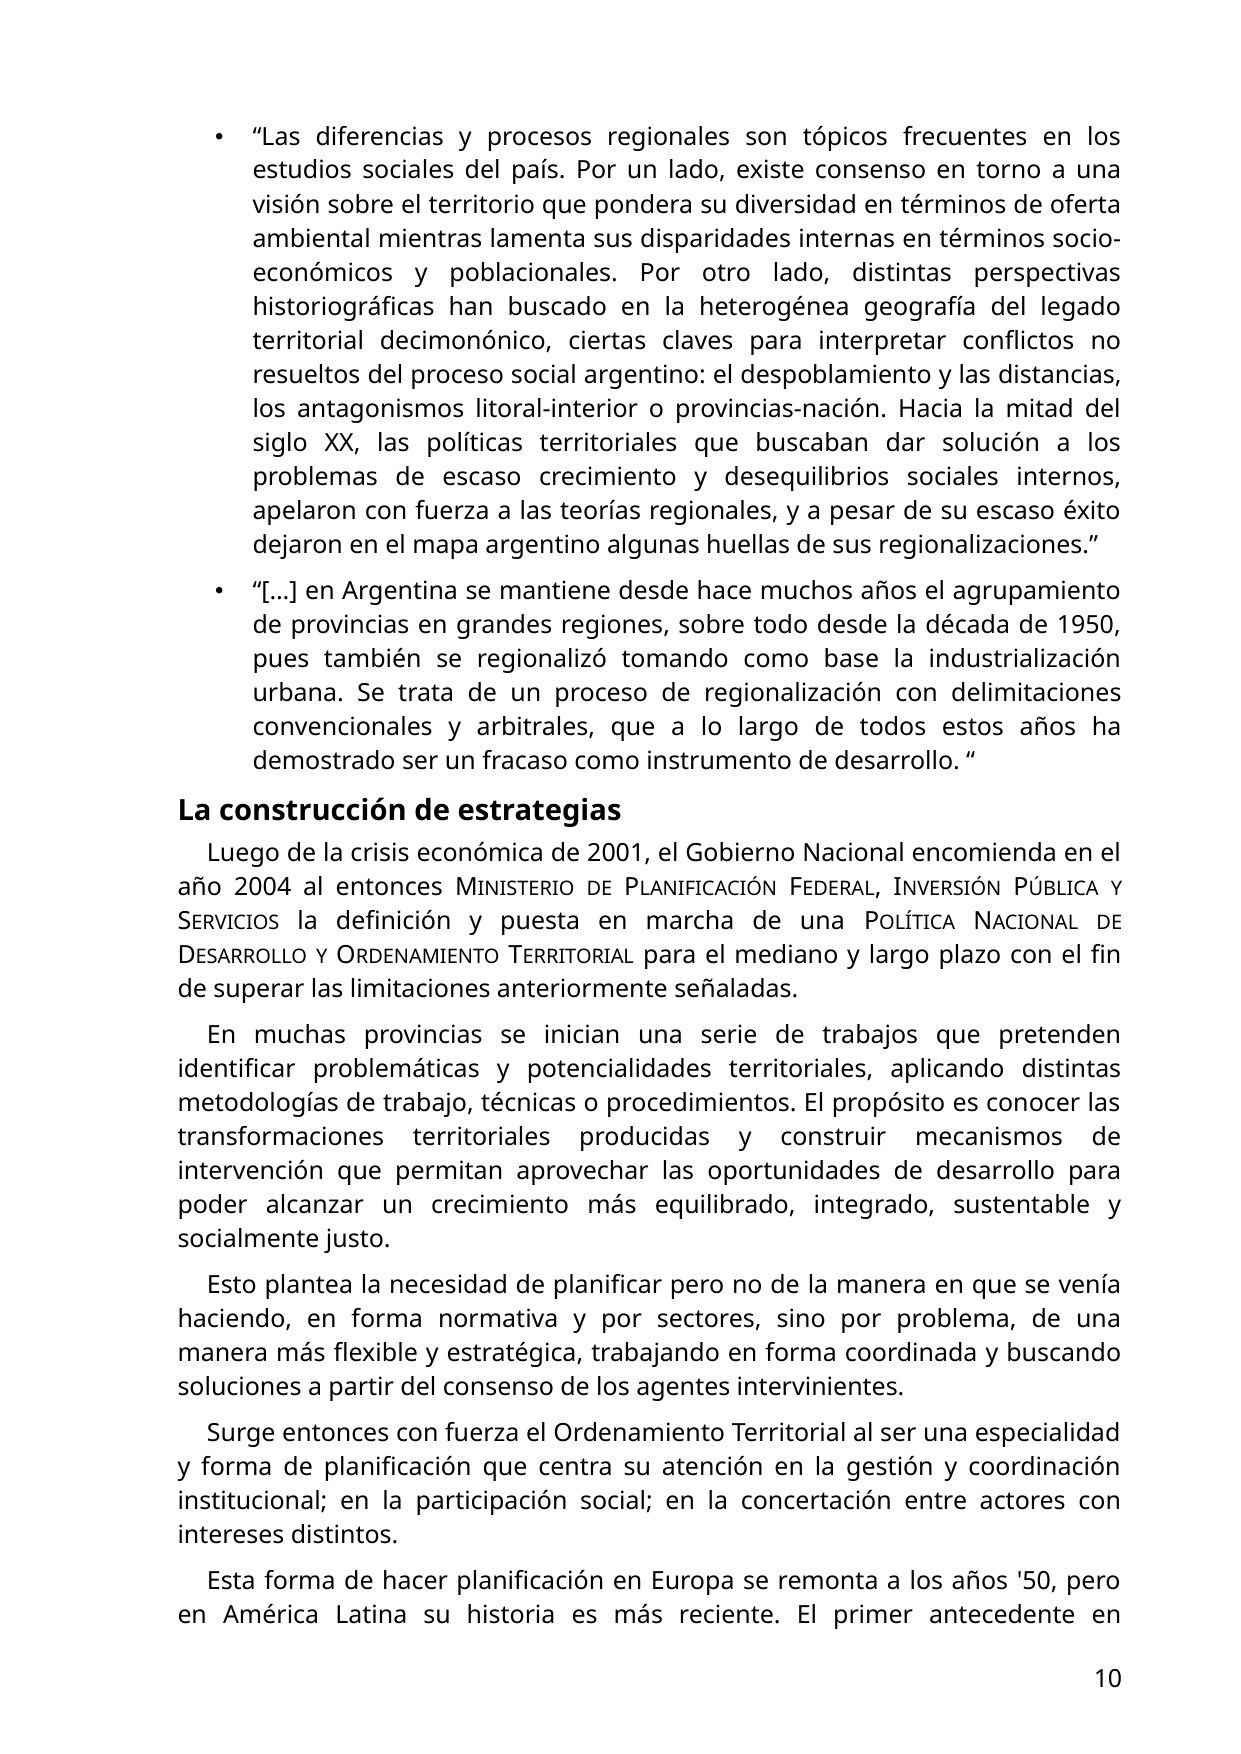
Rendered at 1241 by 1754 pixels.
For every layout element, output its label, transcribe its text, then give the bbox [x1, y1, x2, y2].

text Esta forma de hacer planificación en Europa se remonta a los años '50, pero en América Latina su historia es más reciente. El primer antecedente en [177, 1563, 1122, 1631]
list “[…] en Argentina se mantiene desde hace muchos años el agrupamiento de provincias en grandes regiones, sobre todo desde la década de 1950, pues también se regionalizó tomando como base la industrialización urbana. Se trata de un proceso de regionalización con delimitaciones convencionales y arbitrales, que a lo largo de todos estos años ha demostrado ser un fracaso como instrumento de desarrollo. “ [215, 573, 1122, 777]
text Surge entonces con fuerza el Ordenamiento Territorial al ser una especialidad y forma de planificación que centra su atención en la gestión y coordinación institucional; en la participación social; en la concertación entre actores con intereses distintos. [177, 1415, 1122, 1551]
text En muchas provincias se inician una serie de trabajos que pretenden identificar problemáticas y potencialidades territoriales, aplicando distintas metodologías de trabajo, técnicas o procedimientos. El propósito es conocer las transformaciones territoriales producidas y construir mecanismos de intervención que permitan aprovechar las oportunidades de desarrollo para poder alcanzar un crecimiento más equilibrado, integrado, sustentable y socialmente justo. [177, 1017, 1122, 1255]
subtitle La construcción de estrategias [177, 789, 1122, 828]
text Luego de la crisis económica de 2001, el Gobierno Nacional encomienda en el año 2004 al entonces Ministerio de Planificación Federal, Inversión Pública y Servicios la definición y puesta en marcha de una Política Nacional de Desarrollo y Ordenamiento Territorial para el mediano y largo plazo con el fin de superar las limitaciones anteriormente señaladas. [177, 834, 1122, 1005]
list “Las diferencias y procesos regionales son tópicos frecuentes en los estudios sociales del país. Por un lado, existe consenso en torno a una visión sobre el territorio que pondera su diversidad en términos de oferta ambiental mientras lamenta sus disparidades internas en términos socio-económicos y poblacionales. Por otro lado, distintas perspectivas historiográficas han buscado en la heterogénea geografía del legado territorial decimonónico, ciertas claves para interpretar conflictos no resueltos del proceso social argentino: el despoblamiento y las distancias, los antagonismos litoral-interior o provincias-nación. Hacia la mitad del siglo XX, las políticas territoriales que buscaban dar solución a los problemas de escaso crecimiento y desequilibrios sociales internos, apelaron con fuerza a las teorías regionales, y a pesar de su escaso éxito dejaron en el mapa argentino algunas huellas de sus regionalizaciones.” [215, 118, 1122, 561]
text Esto plantea la necesidad de planificar pero no de la manera en que se venía haciendo, en forma normativa y por sectores, sino por problema, de una manera más flexible y estratégica, trabajando en forma coordinada y buscando soluciones a partir del consenso de los agentes intervinientes. [177, 1267, 1122, 1403]
